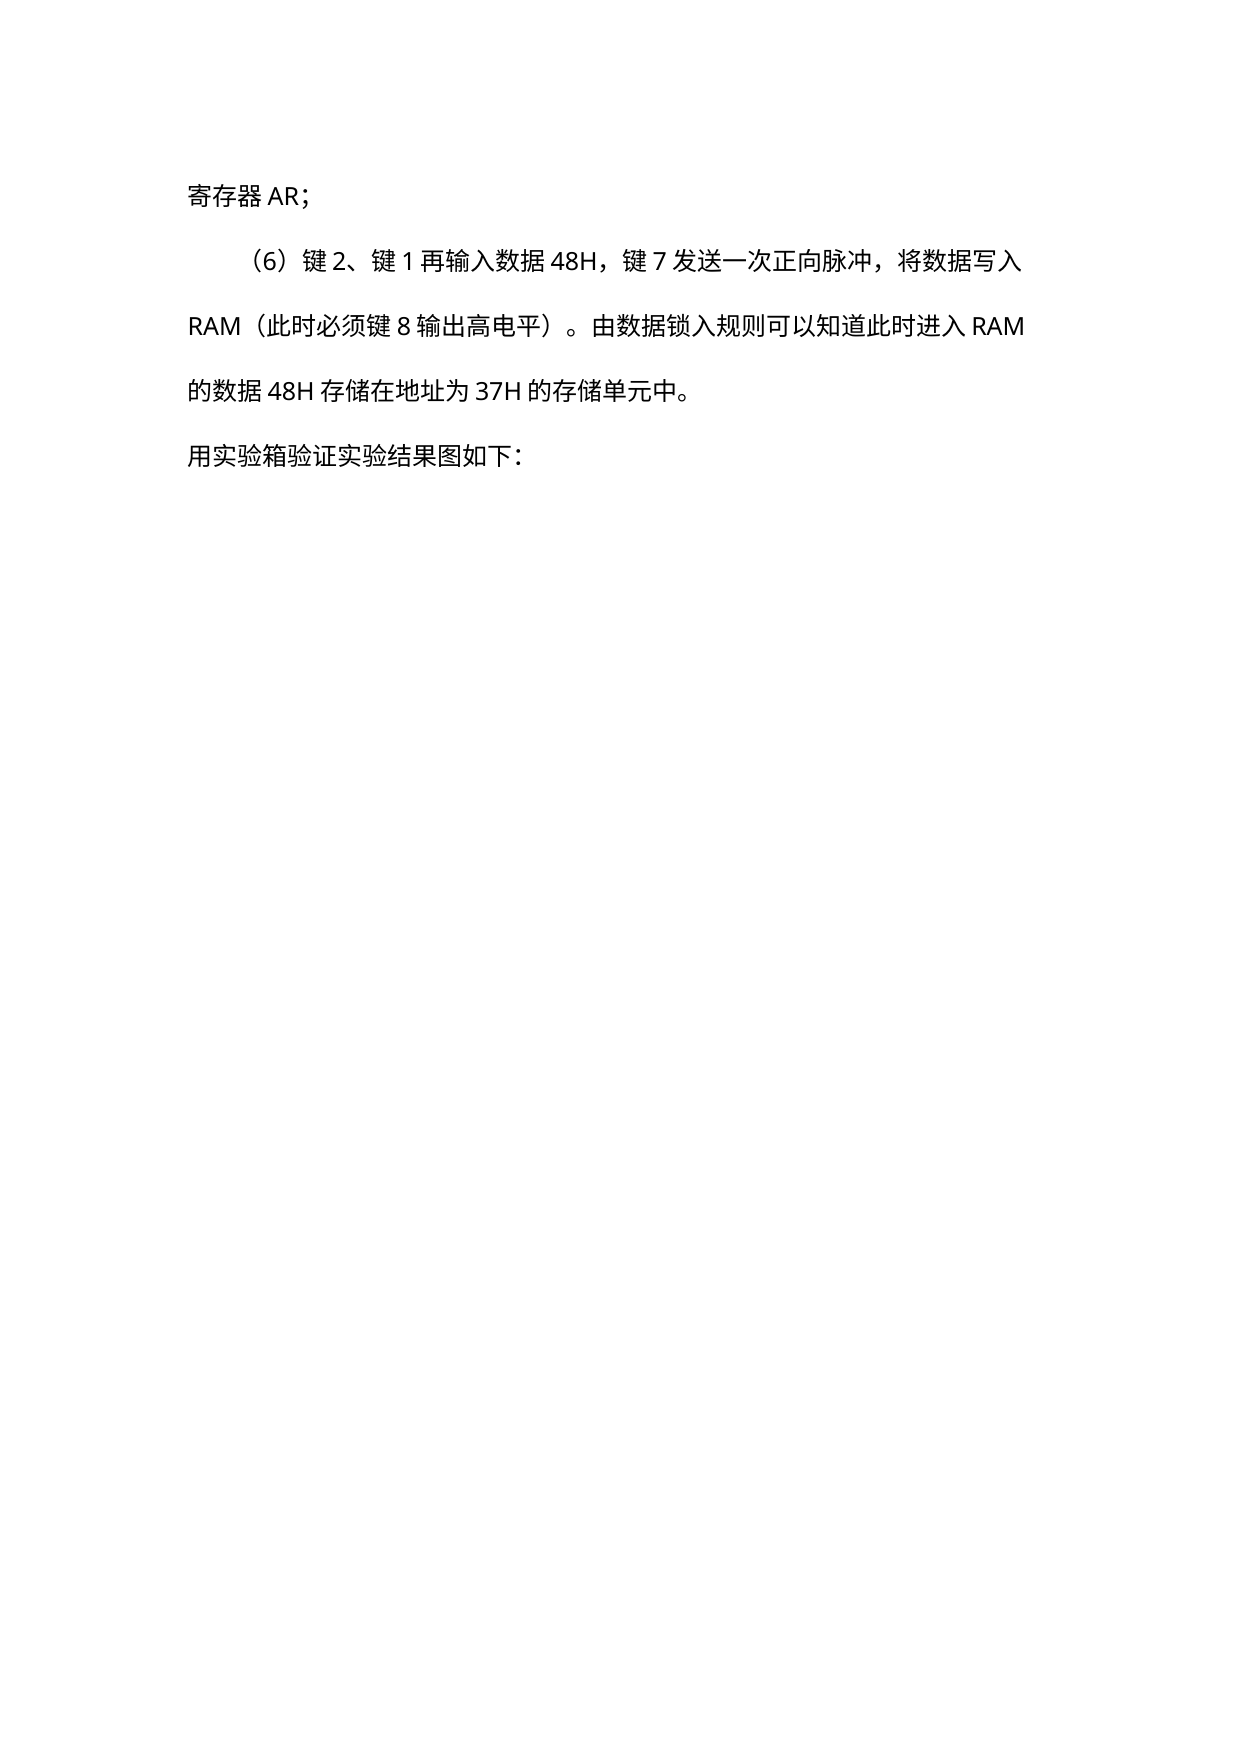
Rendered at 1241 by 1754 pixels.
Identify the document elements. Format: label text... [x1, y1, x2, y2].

text 用实验箱验证实验结果图如下： [187, 422, 1053, 487]
text （6）键2、键1再输入数据48H，键7发送一次正向脉冲，将数据写入RAM（此时必须键8输出高电平）。由数据锁入规则可以知道此时进入RAM的数据48H存储在地址为37H的存储单元中。 [187, 227, 1053, 422]
text 寄存器AR； [187, 162, 1053, 227]
